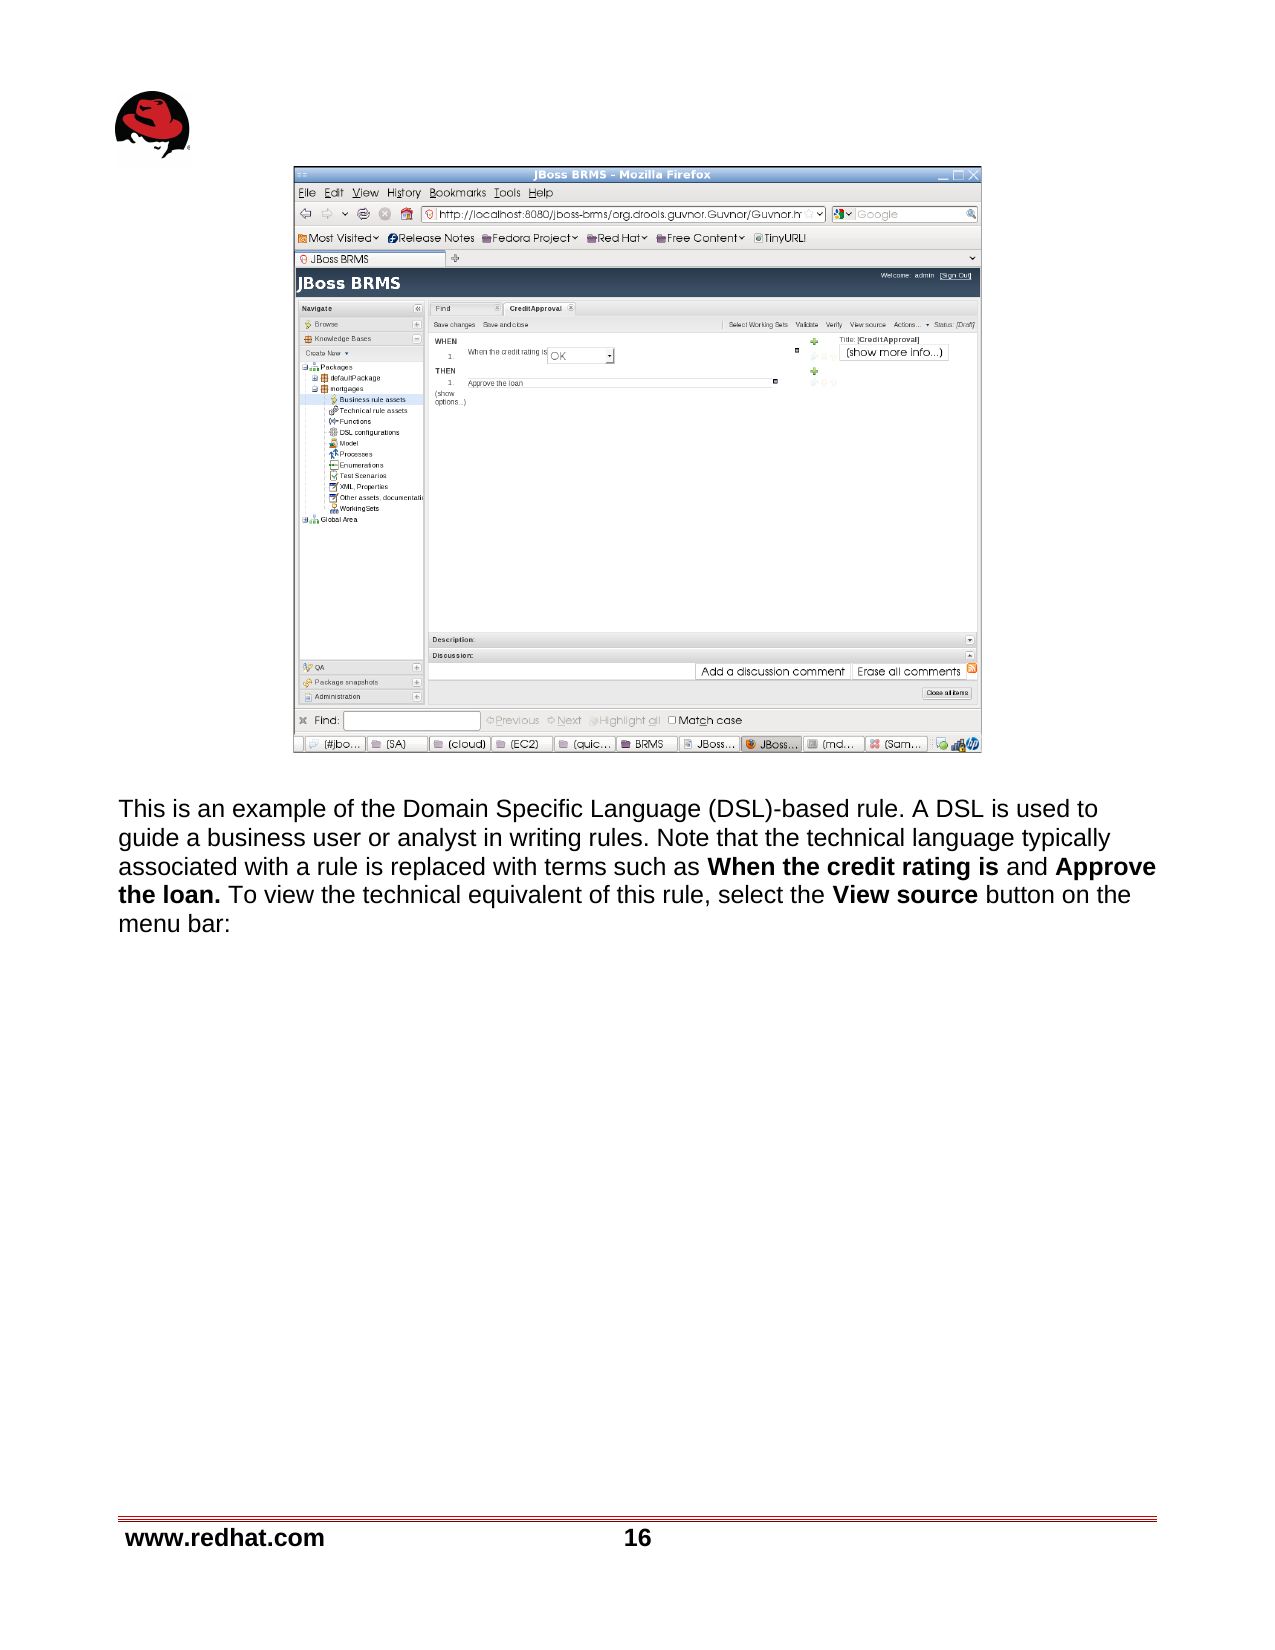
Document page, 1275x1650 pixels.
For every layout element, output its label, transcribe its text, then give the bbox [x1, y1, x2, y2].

picture [115, 91, 190, 167]
picture [293, 166, 982, 753]
text This is an example of the Domain Specific Language (DSL)-based rule. A DSL is used to guide a business user or analyst in writing rules. Note that the technical language typically associated with a rule is replaced with terms such as When the credit rating is and Approve the loan. To view the technical equivalent of this rule, select the View source button on the menu bar: [118, 794, 1157, 938]
